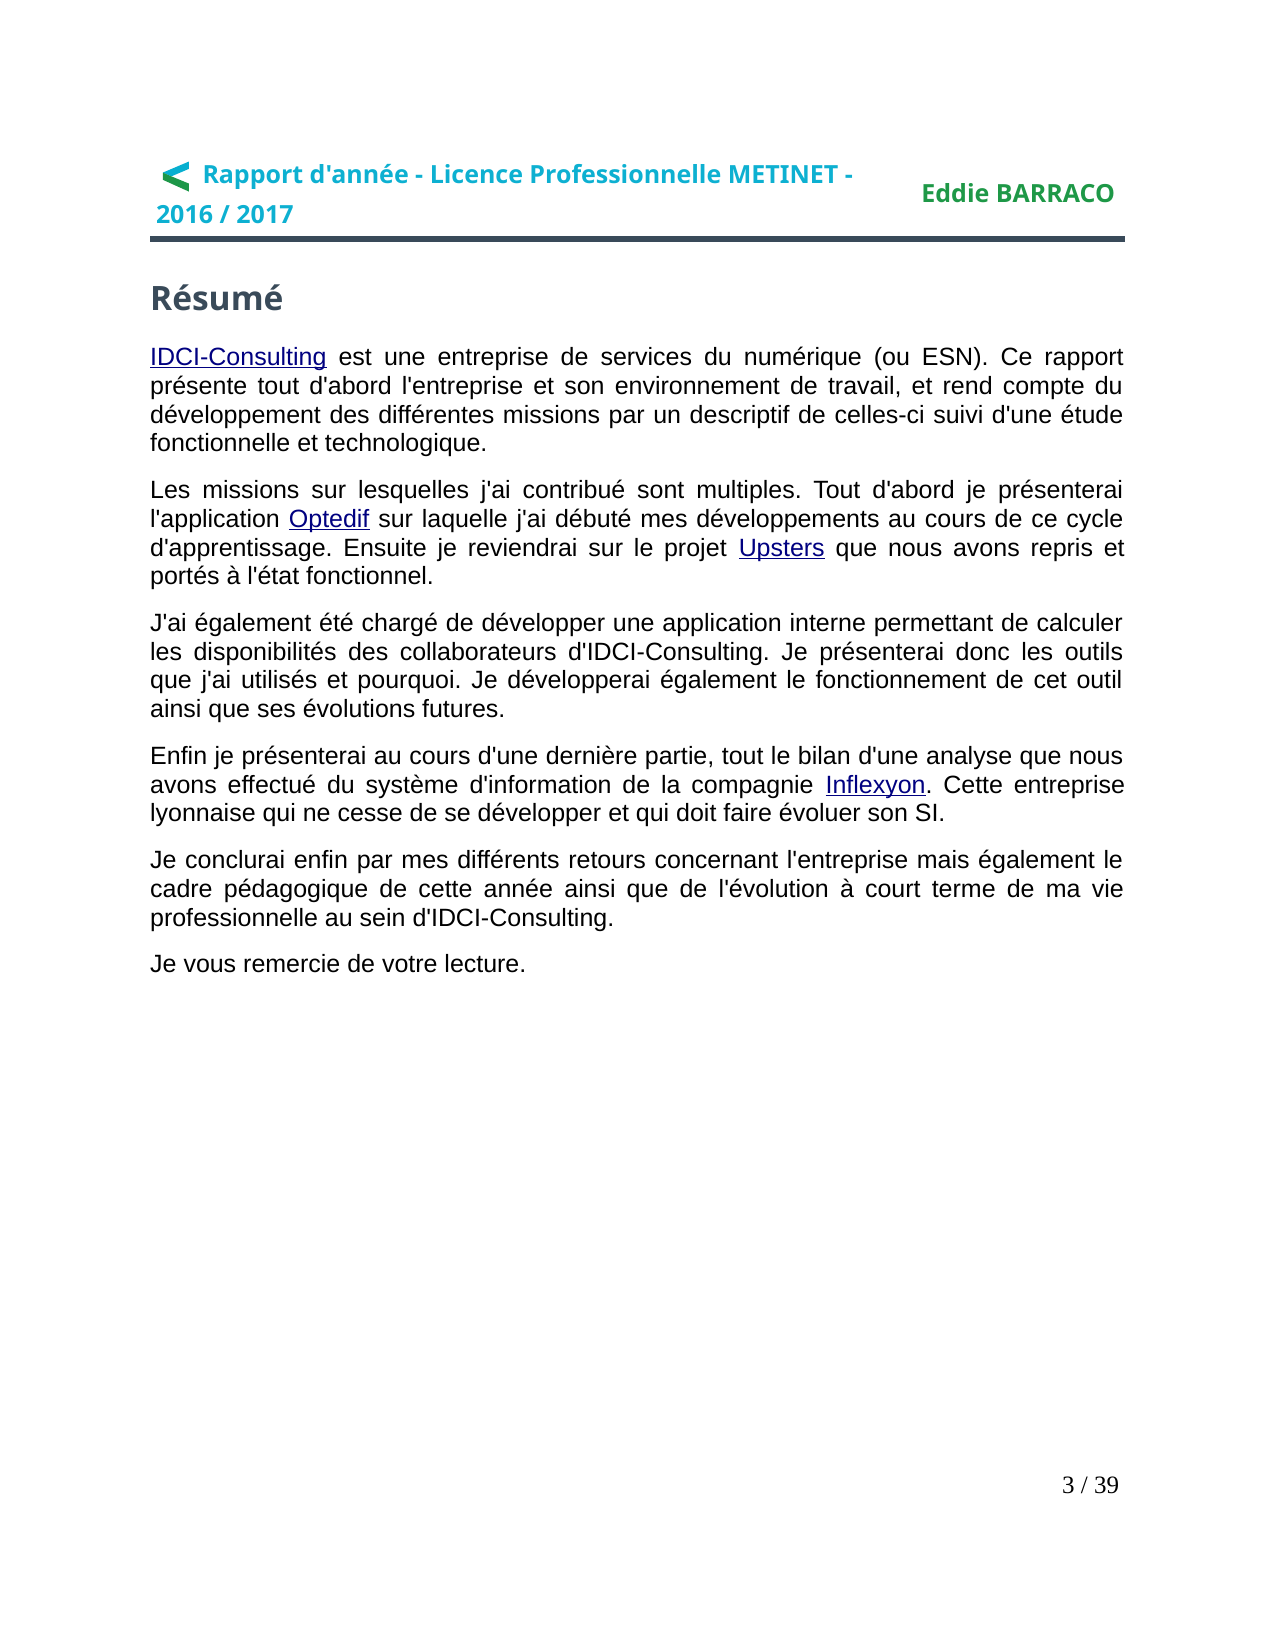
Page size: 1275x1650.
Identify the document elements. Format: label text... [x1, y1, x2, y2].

text J'ai également été chargé de développer une application interne permettant de calculer les disponibilités des collaborateurs d'IDCI-Consulting. Je présenterai donc les outils que j'ai utilisés et pourquoi. Je développerai également le fonctionnement de cet outil ainsi que ses évolutions futures. [150, 608, 1125, 723]
text IDCI-Consulting est une entreprise de services du numérique (ou ESN). Ce rapport présente tout d'abord l'entreprise et son environnement de travail, et rend compte du développement des différentes missions par un descriptif de celles-ci suivi d'une étude fonctionnelle et technologique. [150, 342, 1125, 457]
text Je conclurai enfin par mes différents retours concernant l'entreprise mais également le cadre pédagogique de cette année ainsi que de l'évolution à court terme de ma vie professionnelle au sein d'IDCI-Consulting. [150, 845, 1125, 931]
subtitle Résumé [150, 275, 1125, 321]
text Les missions sur lesquelles j'ai contribué sont multiples. Tout d'abord je présenterai l'application Optedif sur laquelle j'ai débuté mes développements au cours de ce cycle d'apprentissage. Ensuite je reviendrai sur le projet Upsters que nous avons repris et portés à l'état fonctionnel. [150, 475, 1125, 590]
text Enfin je présenterai au cours d'une dernière partie, tout le bilan d'une analyse que nous avons effectué du système d'information de la compagnie Inflexyon. Cette entreprise lyonnaise qui ne cesse de se développer et qui doit faire évoluer son SI. [150, 741, 1125, 827]
text Je vous remercie de votre lecture. [150, 949, 1125, 978]
